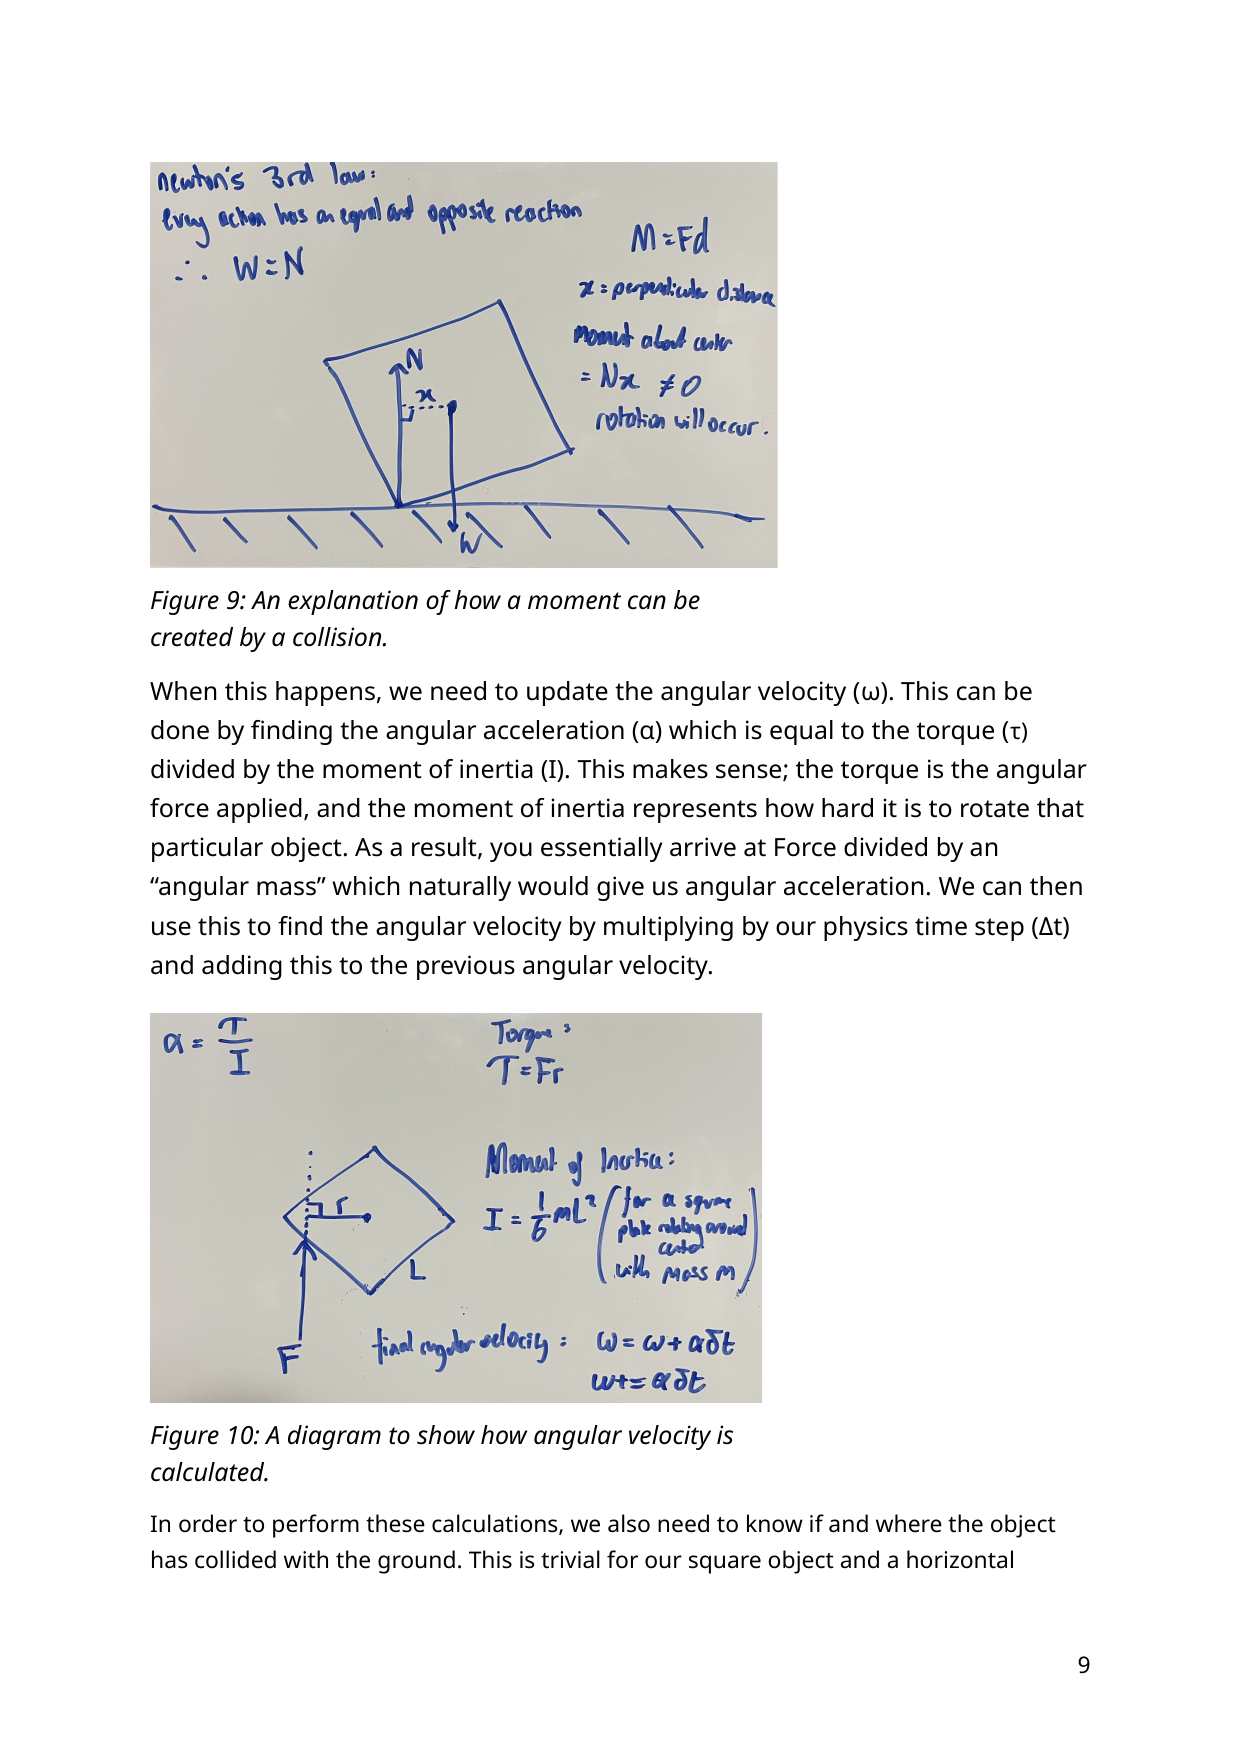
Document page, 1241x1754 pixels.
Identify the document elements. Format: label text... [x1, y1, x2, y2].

text When this happens, we need to update the angular velocity (ω). This can be done by finding the angular acceleration (α) which is equal to the torque (τ) divided by the moment of inertia (I). This makes sense; the torque is the angular force applied, and the moment of inertia represents how hard it is to rotate that particular object. As a result, you essentially arrive at Force divided by an “angular mass” which naturally would give us angular acceleration. We can then use this to find the angular velocity by multiplying by our physics time step (Δt) and adding this to the previous angular velocity. [150, 673, 1090, 981]
picture [150, 162, 778, 568]
text Figure 9: An explanation of how a moment can be created by a collision. [150, 568, 778, 654]
picture [150, 1013, 763, 1403]
text Figure 10: A diagram to show how angular velocity is calculated. [150, 1403, 762, 1488]
text In order to perform these calculations, we also need to know if and where the object has collided with the ground. This is trivial for our square object and a horizontal [150, 1508, 1090, 1575]
